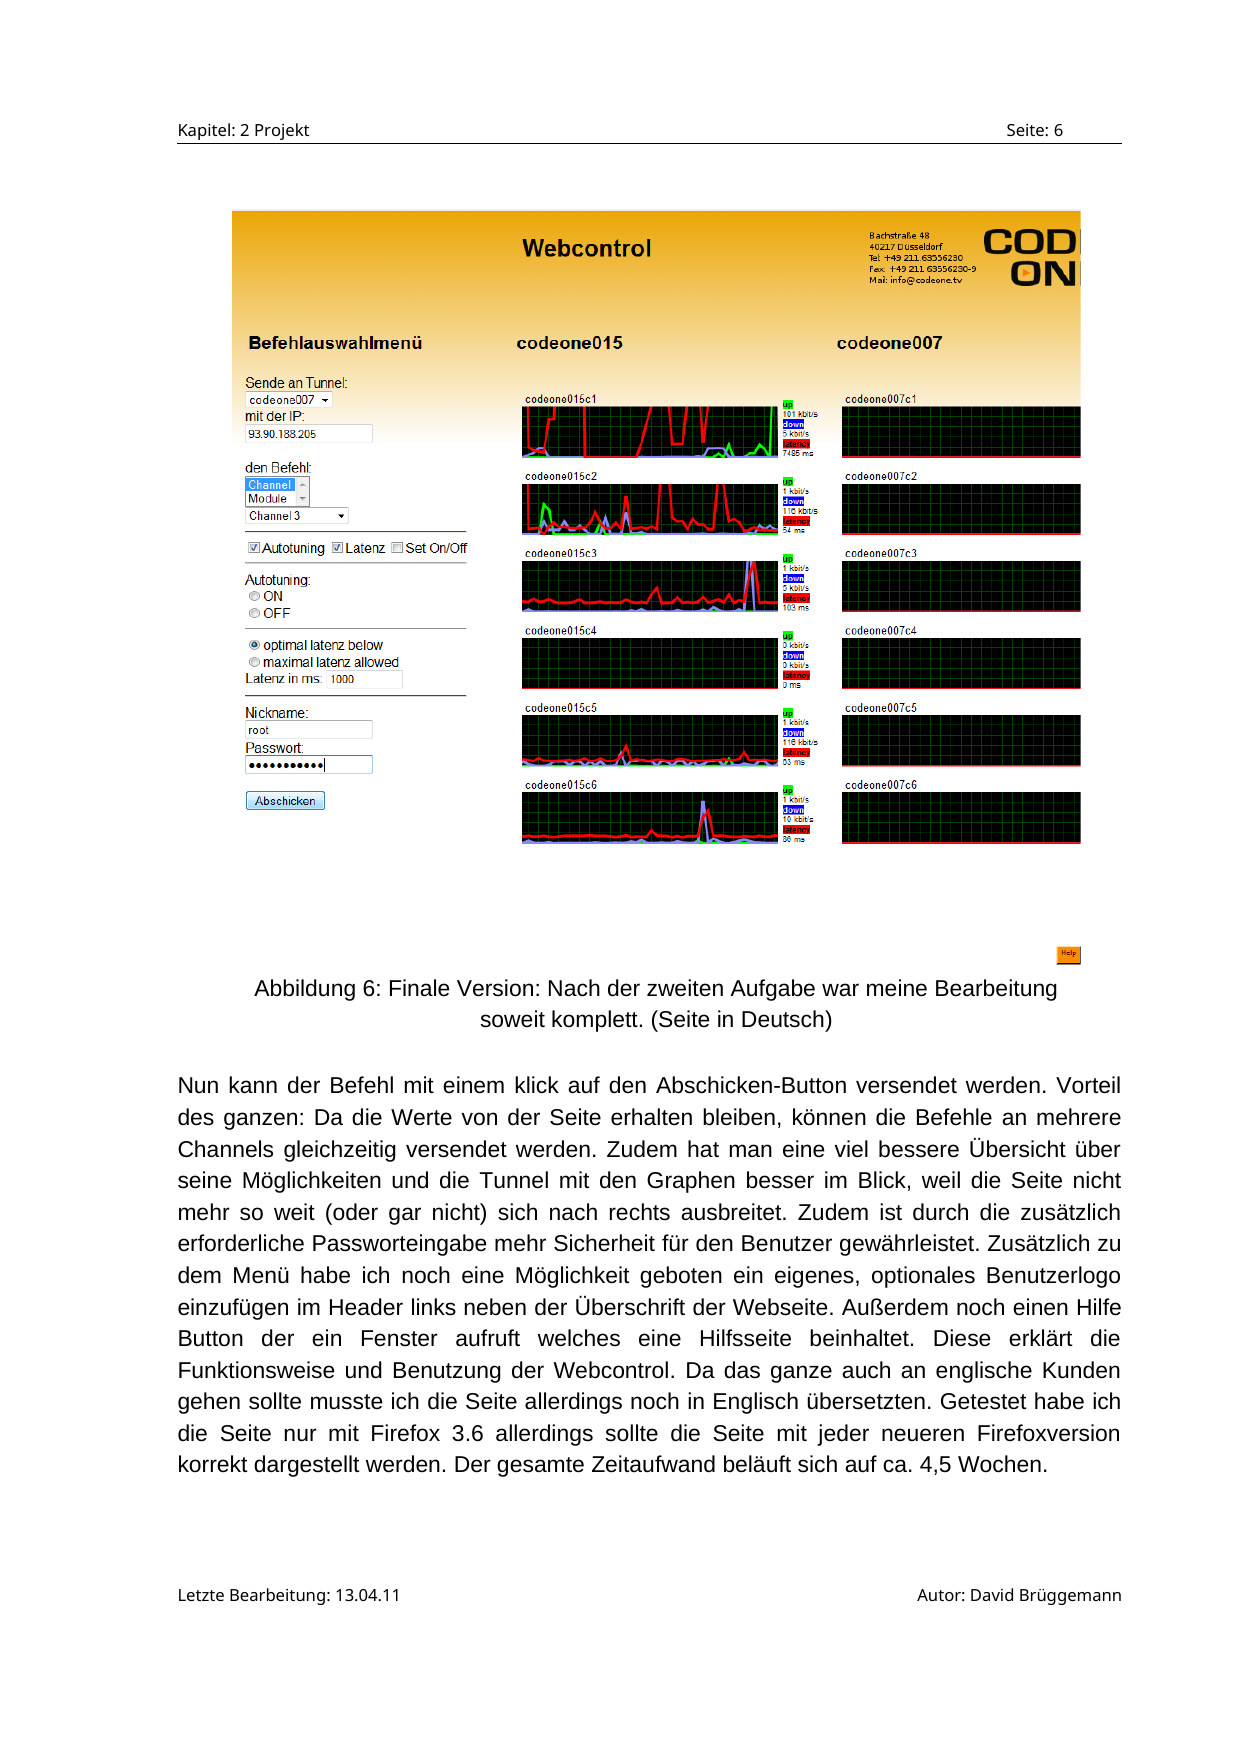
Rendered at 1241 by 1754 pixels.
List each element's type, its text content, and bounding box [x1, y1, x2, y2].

text Abbildung 6: Finale Version: Nach der zweiten Aufgabe war meine Bearbeitung soweit komplett. (Seite in Deutsch) [232, 970, 1080, 1033]
picture [232, 209, 1081, 970]
text Nun kann der Befehl mit einem klick auf den Abschicken-Button versendet werden. Vorteil des ganzen: Da die Werte von der Seite erhalten bleiben, können die Befehle an mehrere Channels gleichzeitig versendet werden. Zudem hat man eine viel bessere Übersicht über seine Möglichkeiten und die Tunnel mit den Graphen besser im Blick, weil die Seite nicht mehr so weit (oder gar nicht) sich nach rechts ausbreitet. Zudem ist durch die zusätzlich erforderliche Passworteingabe mehr Sicherheit für den Benutzer gewährleistet. Zusätzlich zu dem Menü habe ich noch eine Möglichkeit geboten ein eigenes, optionales Benutzerlogo einzufügen im Header links neben der Überschrift der Webseite. Außerdem noch einen Hilfe Button der ein Fenster aufruft welches eine Hilfsseite beinhaltet. Diese erklärt die Funktionsweise und Benutzung der Webcontrol. Da das ganze auch an englische Kunden gehen sollte musste ich die Seite allerdings noch in Englisch übersetzten. Getestet habe ich die Seite nur mit Firefox 3.6 allerdings sollte die Seite mit jeder neueren Firefoxversion korrekt dargestellt werden. Der gesamte Zeitaufwand beläuft sich auf ca. 4,5 Wochen. [177, 144, 1122, 1478]
